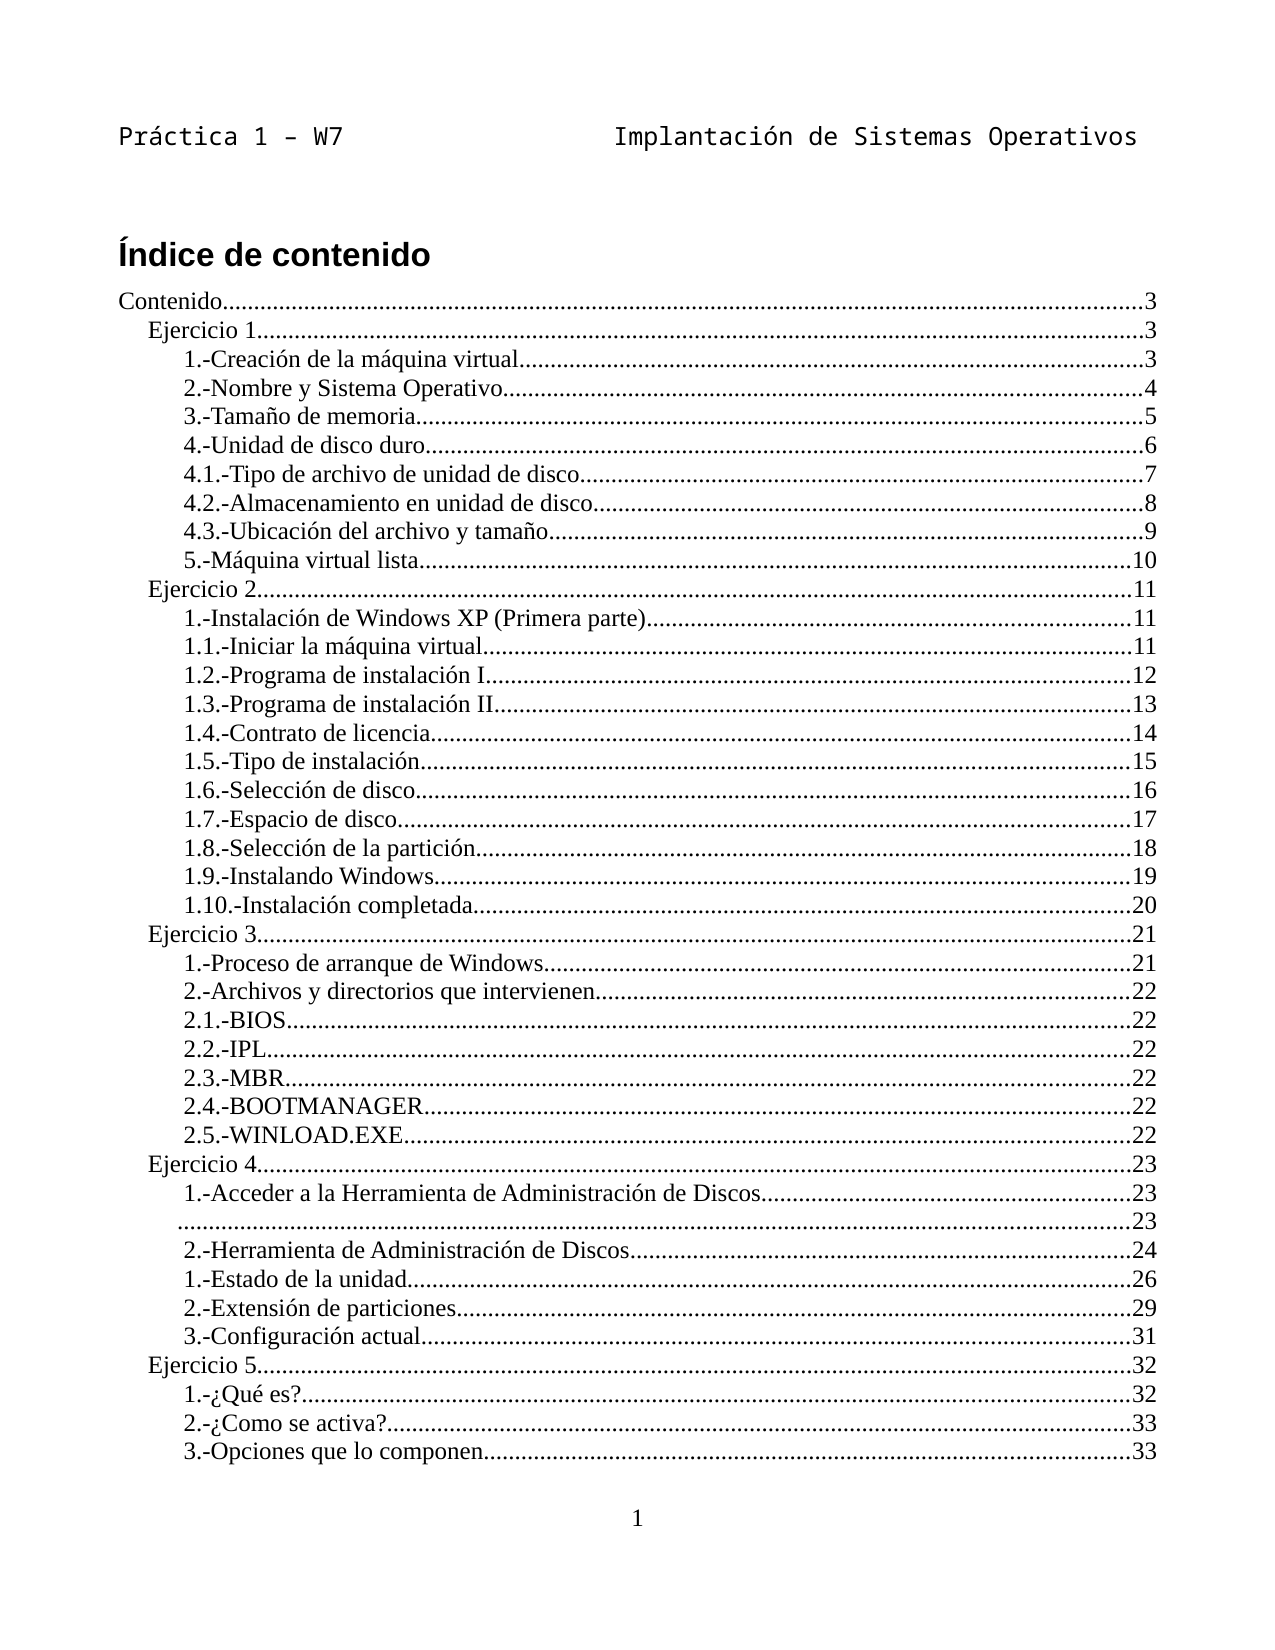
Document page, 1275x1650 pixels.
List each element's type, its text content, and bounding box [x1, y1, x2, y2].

text 1.5.-Tipo de instalación 15 [177, 746, 1157, 775]
subtitle Índice de contenido [118, 235, 1157, 274]
text 1.-Creación de la máquina virtual 3 [177, 344, 1157, 373]
text 5.-Máquina virtual lista 10 [177, 545, 1157, 574]
text Ejercicio 5 32 [148, 1350, 1157, 1379]
text 2.-¿Como se activa? 33 [177, 1408, 1157, 1436]
text Contenido 3 [118, 286, 1157, 315]
text 4.2.-Almacenamiento en unidad de disco 8 [177, 488, 1157, 516]
text 1.-¿Qué es? 32 [177, 1379, 1157, 1408]
text 2.1.-BIOS 22 [177, 1005, 1157, 1034]
text 2.4.-BOOTMANAGER 22 [177, 1091, 1157, 1120]
text 2.-Nombre y Sistema Operativo 4 [177, 373, 1157, 401]
text 2.-Herramienta de Administración de Discos 24 [177, 1235, 1157, 1264]
text 1.-Proceso de arranque de Windows 21 [177, 948, 1157, 976]
text 1.8.-Selección de la partición 18 [177, 833, 1157, 861]
text Ejercicio 3 21 [148, 919, 1157, 948]
text 1.1.-Iniciar la máquina virtual. 11 [177, 631, 1157, 660]
text 2.2.-IPL 22 [177, 1034, 1157, 1063]
text 3.-Opciones que lo componen 33 [177, 1436, 1157, 1465]
text Ejercicio 1 3 [148, 315, 1157, 344]
text 3.-Tamaño de memoria 5 [177, 401, 1157, 430]
text 1.10.-Instalación completada. 20 [177, 890, 1157, 919]
text 2.-Archivos y directorios que intervienen 22 [177, 976, 1157, 1005]
text 1.4.-Contrato de licencia 14 [177, 718, 1157, 746]
text 1.7.-Espacio de disco. 17 [177, 804, 1157, 833]
text 2.5.-WINLOAD.EXE 22 [177, 1120, 1157, 1149]
text 1.-Acceder a la Herramienta de Administración de Discos 23 [177, 1178, 1157, 1206]
text 4.3.-Ubicación del archivo y tamaño 9 [177, 516, 1157, 545]
text 2.-Extensión de particiones 29 [177, 1293, 1157, 1321]
text Ejercicio 4 23 [148, 1149, 1157, 1178]
text 1.9.-Instalando Windows 19 [177, 861, 1157, 890]
text 4.1.-Tipo de archivo de unidad de disco 7 [177, 459, 1157, 488]
text 1.2.-Programa de instalación I 12 [177, 660, 1157, 689]
text 2.3.-MBR 22 [177, 1063, 1157, 1091]
text 1.-Instalación de Windows XP (Primera parte) 11 [177, 603, 1157, 631]
text 1.-Estado de la unidad 26 [177, 1264, 1157, 1293]
text 1.3.-Programa de instalación II 13 [177, 689, 1157, 718]
text 23 [177, 1206, 1157, 1235]
text 4.-Unidad de disco duro 6 [177, 430, 1157, 459]
text 3.-Configuración actual 31 [177, 1321, 1157, 1350]
text Ejercicio 2 11 [148, 574, 1157, 603]
text 1.6.-Selección de disco. 16 [177, 775, 1157, 804]
